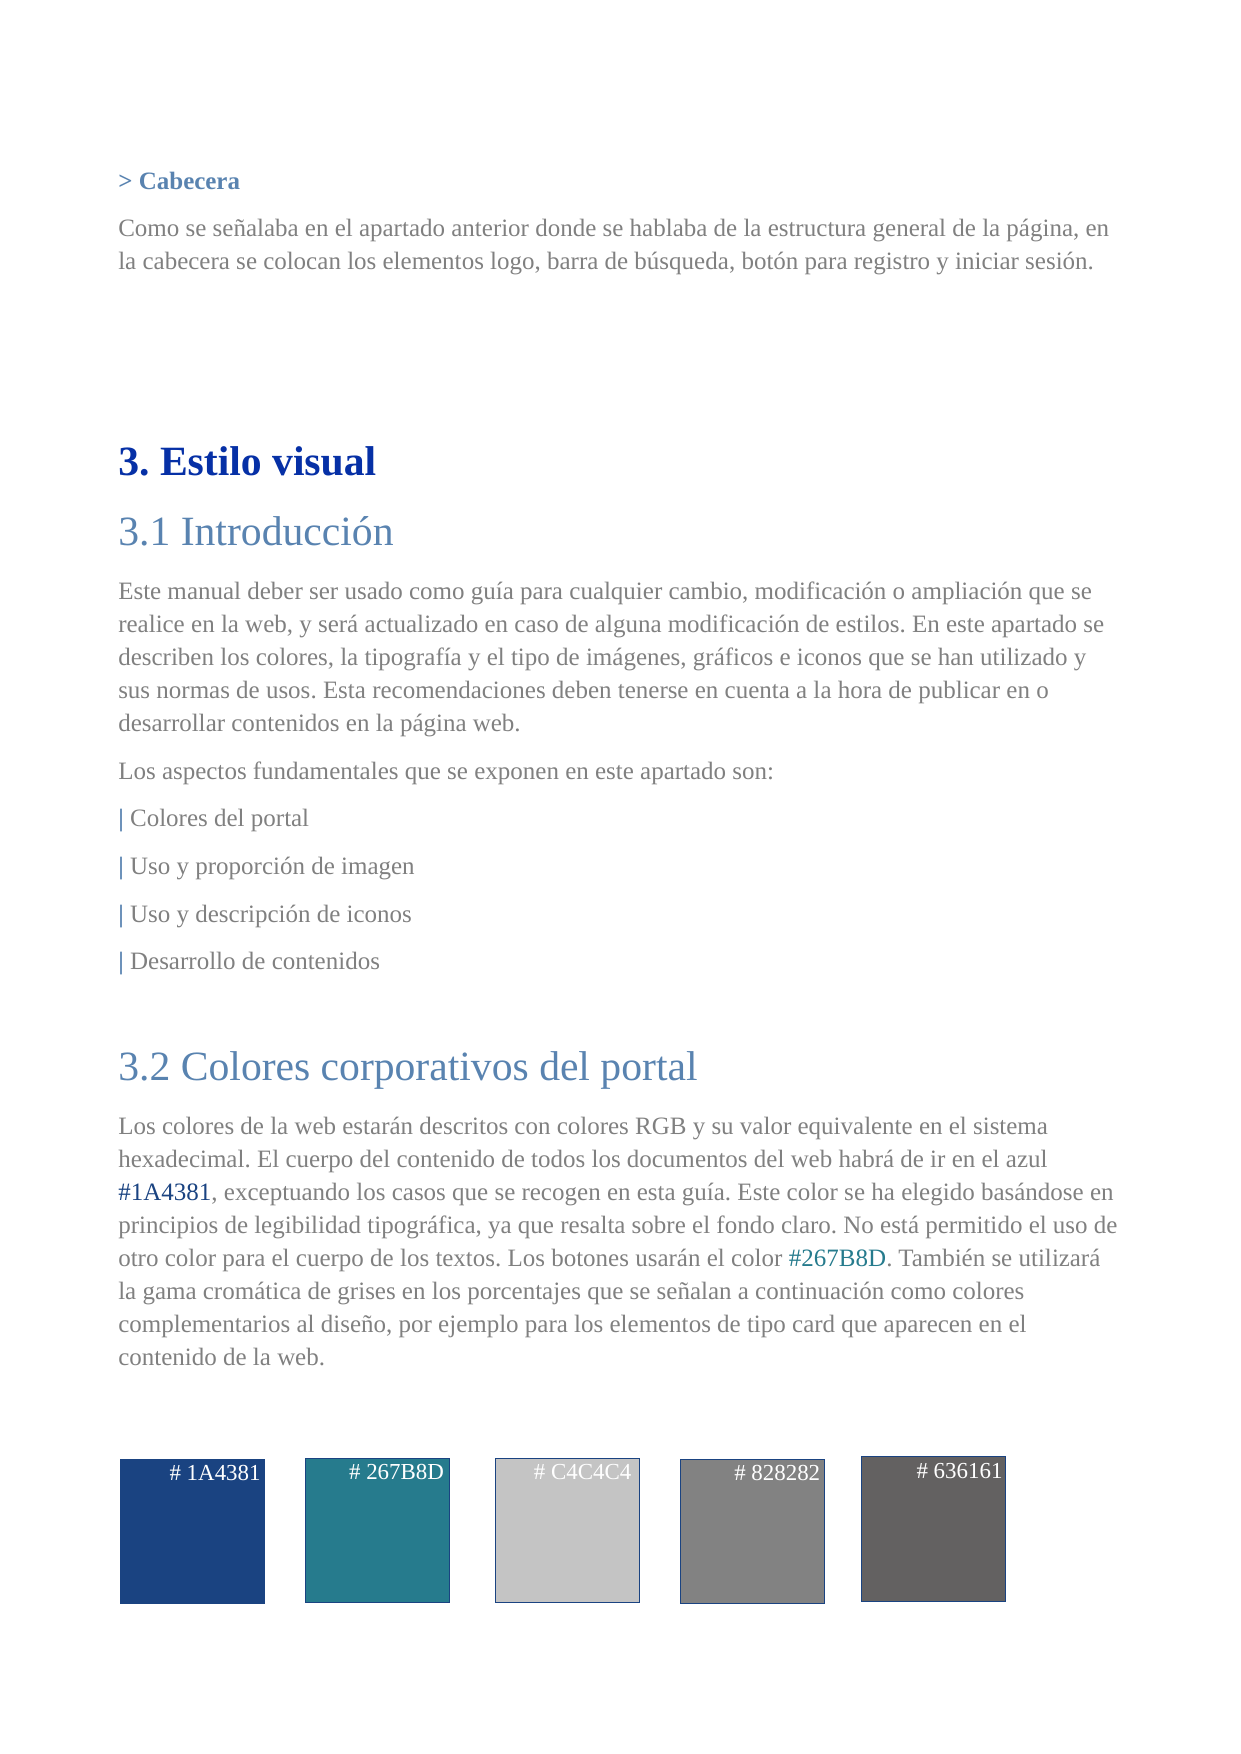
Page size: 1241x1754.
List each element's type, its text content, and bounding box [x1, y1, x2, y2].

text Los colores de la web estarán descritos con colores RGB y su valor equivalente en el sistema hexadecimal. El cuerpo del contenido de todos los documentos del web habrá de ir en el azul #1A4381, exceptuando los casos que se recogen en esta guía. Este color se ha elegido basándose en principios de legibilidad tipográfica, ya que resalta sobre el fondo claro. No está permitido el uso de otro color para el cuerpo de los textos. Los botones usarán el color #267B8D. También se utilizará la gama cromática de grises en los porcentajes que se señalan a continuación como colores complementarios al diseño, por ejemplo para los elementos de tipo card que aparecen en el contenido de la web. [118, 1111, 1122, 1371]
text Los aspectos fundamentales que se exponen en este apartado son: [118, 756, 1122, 784]
text 3.2 Colores corporativos del portal [118, 1041, 1122, 1089]
text | Uso y descripción de iconos [118, 899, 1122, 927]
text | Uso y proporción de imagen [118, 851, 1122, 880]
text Como se señalaba en el apartado anterior donde se hablaba de la estructura general de la página, en la cabecera se colocan los elementos logo, barra de búsqueda, botón para registro y iniciar sesión. [118, 213, 1122, 275]
text | Desarrollo de contenidos [118, 946, 1122, 975]
text Este manual deber ser usado como guía para cualquier cambio, modificación o ampliación que se realice en la web, y será actualizado en caso de alguna modificación de estilos. En este apartado se describen los colores, la tipografía y el tipo de imágenes, gráficos e iconos que se han utilizado y sus normas de usos. Esta recomendaciones deben tenerse en cuenta a la hora de publicar en o desarrollar contenidos en la página web. [118, 576, 1122, 737]
text 3.1 Introducción [118, 506, 1122, 554]
text > Cabecera [118, 166, 1122, 194]
text | Colores del portal [118, 803, 1122, 832]
text 3. Estilo visual [118, 437, 1122, 485]
